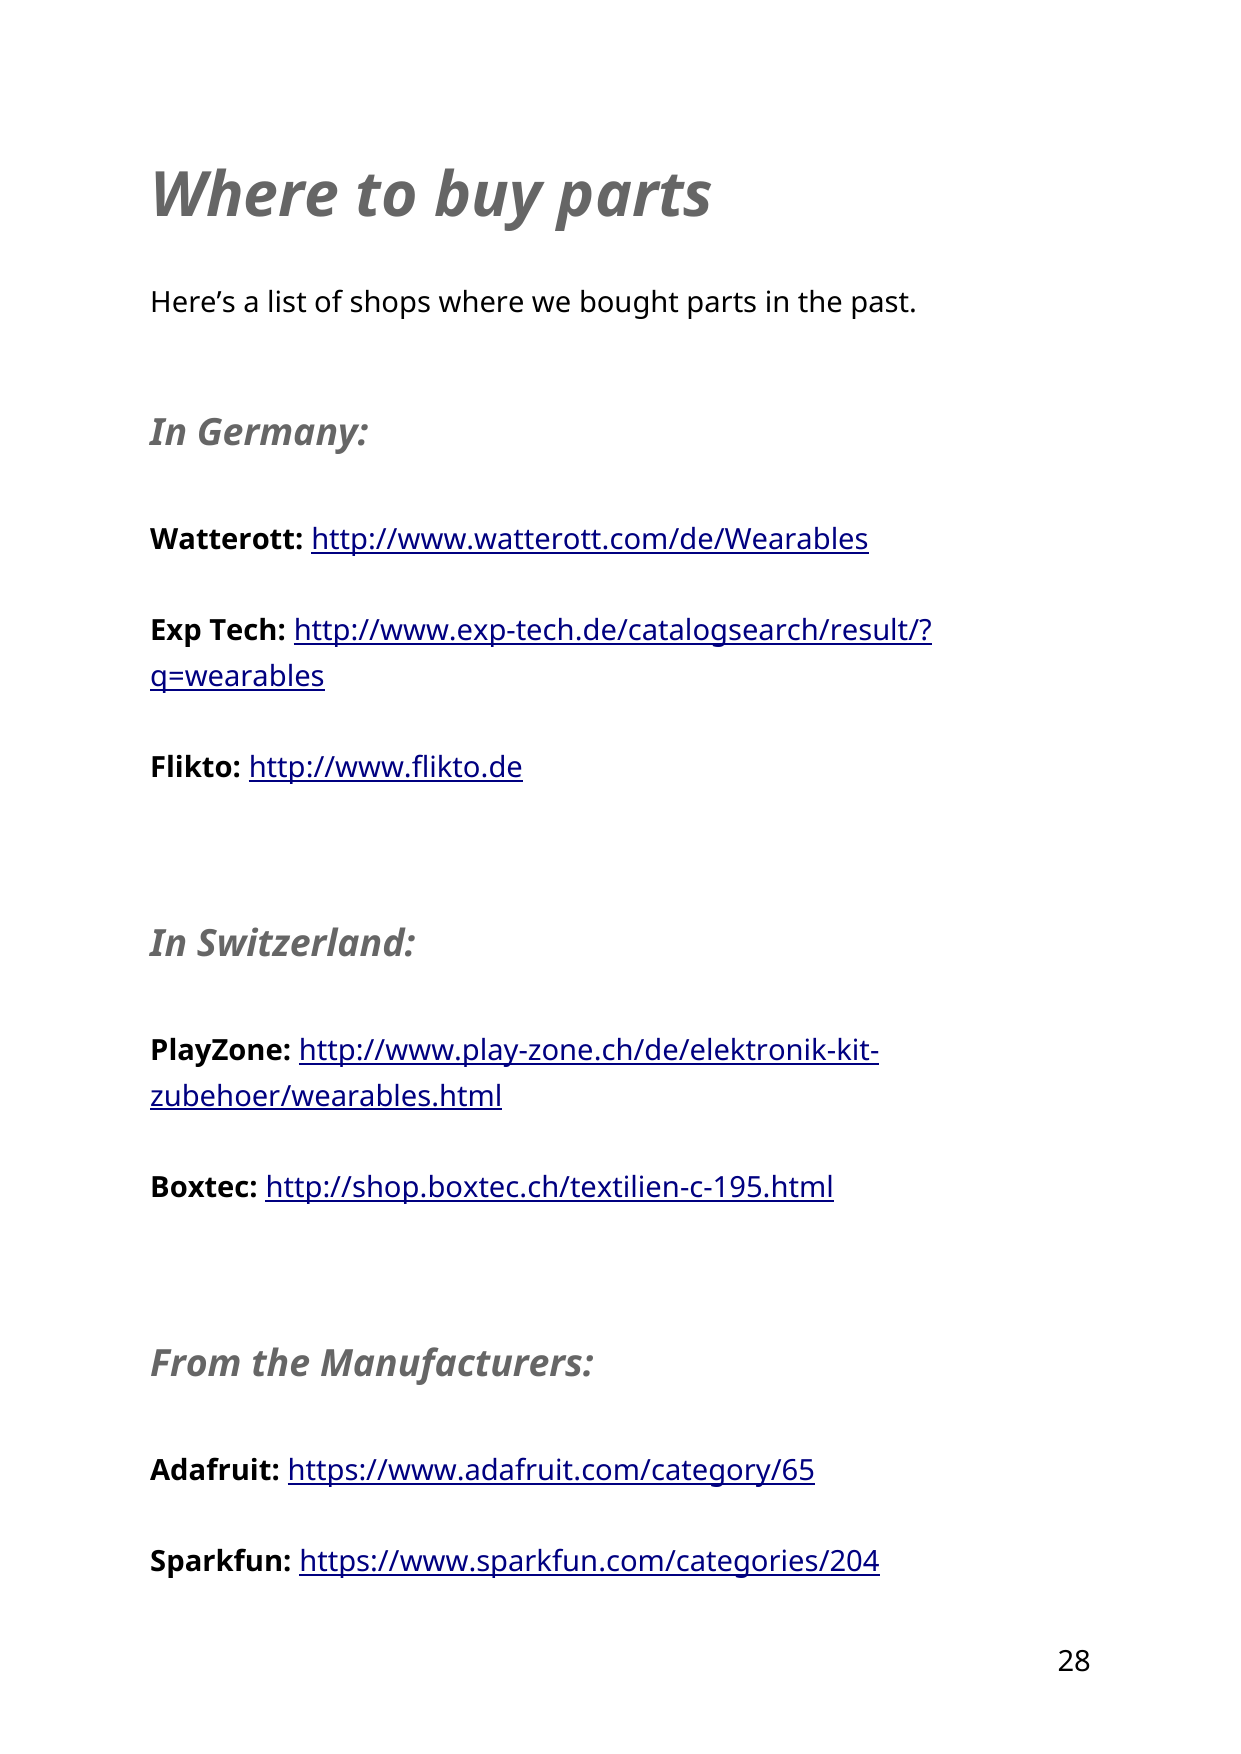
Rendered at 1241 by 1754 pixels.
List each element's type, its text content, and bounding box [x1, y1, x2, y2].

subtitle Where to buy parts [150, 150, 1091, 235]
text Adafruit: https://www.adafruit.com/category/65 [150, 1449, 1091, 1489]
text PlayZone: http://www.play-zone.ch/de/elektronik-kit-zubehoer/wearables.html [150, 1029, 1091, 1114]
subtitle From the Manufacturers: [150, 1336, 1091, 1387]
text Sparkfun: https://www.sparkfun.com/categories/204 [150, 1540, 1091, 1580]
text Here’s a list of shops where we bought parts in the past. [150, 281, 1091, 321]
text Boxtec: http://shop.boxtec.ch/textilien-c-195.html [150, 1166, 1091, 1206]
text Watterott: http://www.watterott.com/de/Wearables [150, 518, 1091, 558]
subtitle In Switzerland: [150, 917, 1091, 968]
text Flikto: http://www.flikto.de [150, 746, 1091, 786]
text Exp Tech: http://www.exp-tech.de/catalogsearch/result/?q=wearables [150, 609, 1091, 695]
subtitle In Germany: [150, 406, 1091, 457]
